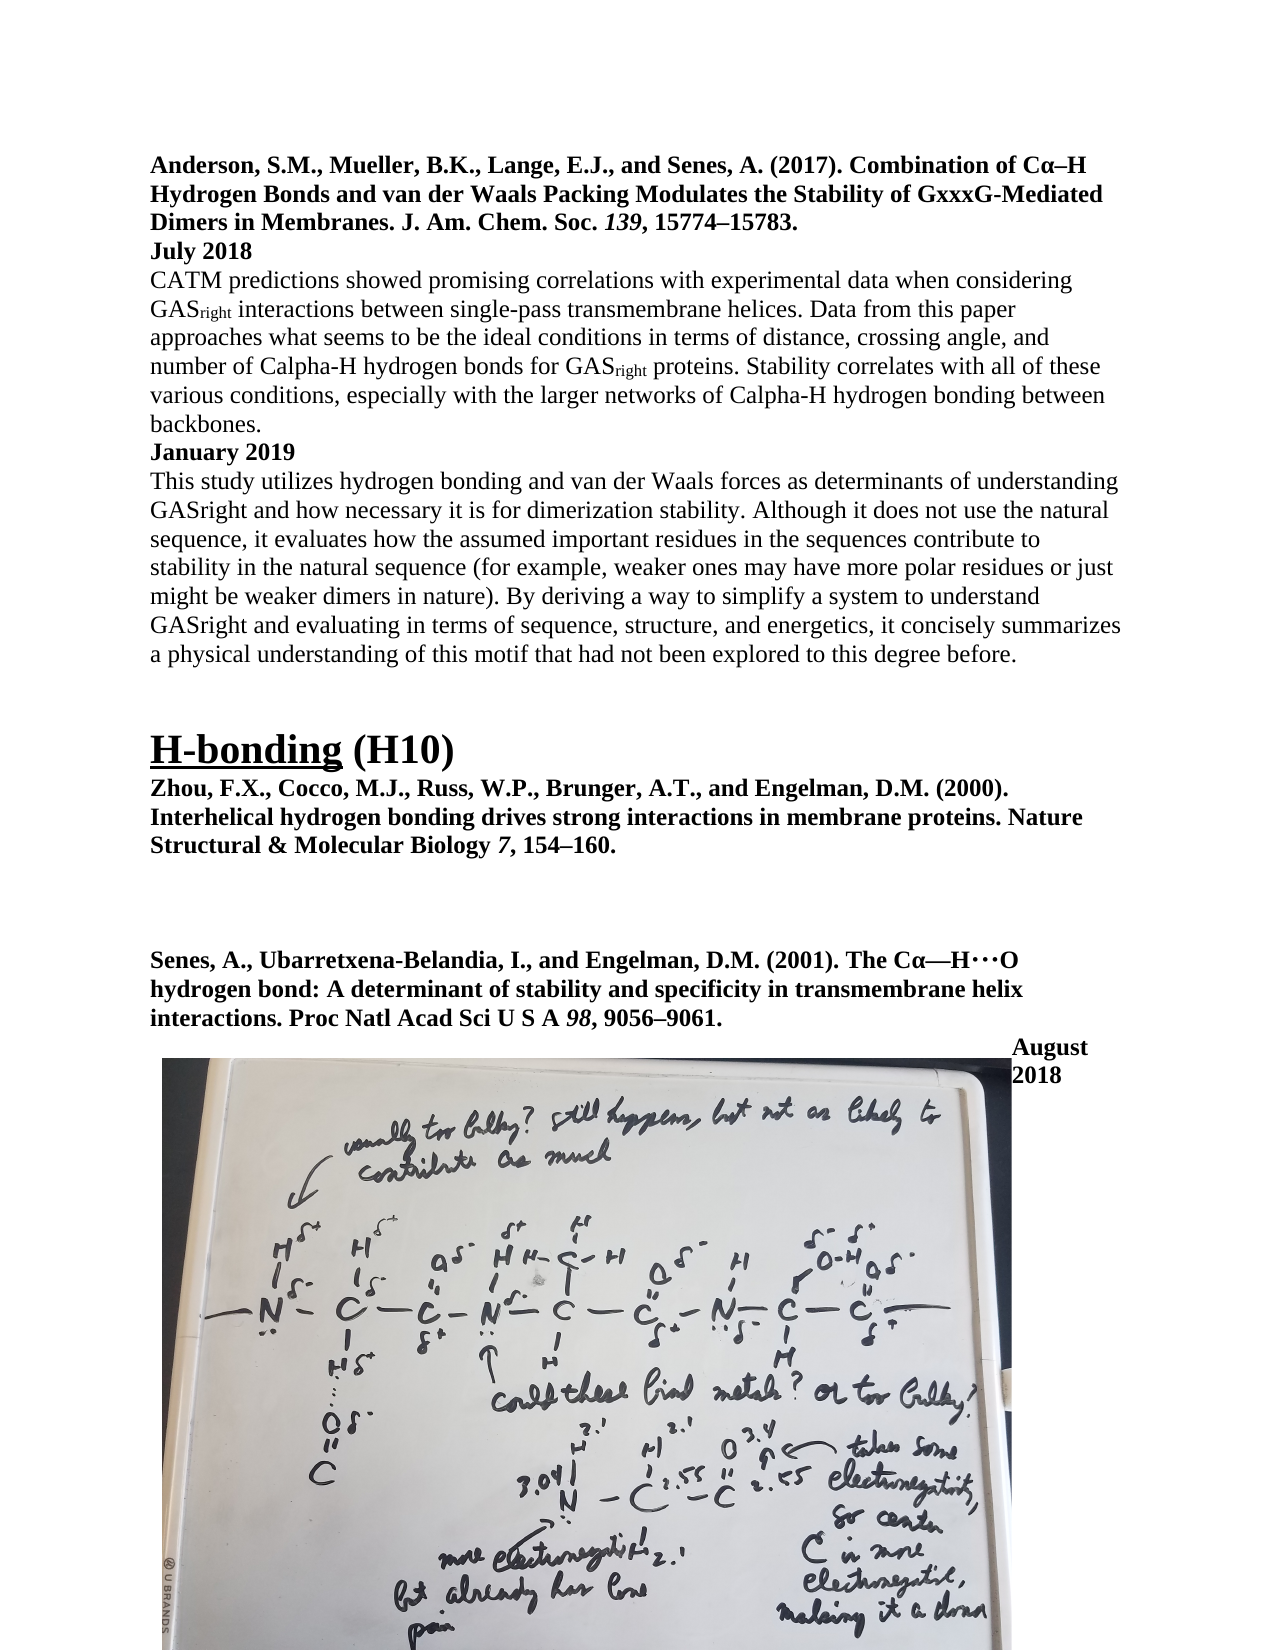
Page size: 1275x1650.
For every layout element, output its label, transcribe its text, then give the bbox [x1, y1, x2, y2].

text Anderson, S.M., Mueller, B.K., Lange, E.J., and Senes, A. (2017). Combination of Cα–H Hydrogen Bonds and van der Waals Packing Modulates the Stability of GxxxG-Mediated Dimers in Membranes. J. Am. Chem. Soc. 139, 15774–15783. [150, 150, 1125, 236]
text This study utilizes hydrogen bonding and van der Waals forces as determinants of understanding GASright and how necessary it is for dimerization stability. Although it does not use the natural sequence, it evaluates how the assumed important residues in the sequences contribute to stability in the natural sequence (for example, weaker ones may have more polar residues or just might be weaker dimers in nature). By deriving a way to simplify a system to understand GASright and evaluating in terms of sequence, structure, and energetics, it concisely summarizes a physical understanding of this motif that had not been explored to this degree before. [150, 466, 1125, 667]
text H-bonding (H10) [150, 725, 1125, 773]
text August 2018 [150, 1032, 1125, 1089]
text January 2019 [150, 437, 1125, 466]
text CATM predictions showed promising correlations with experimental data when considering GASright interactions between single-pass transmembrane helices. Data from this paper approaches what seems to be the ideal conditions in terms of distance, crossing angle, and number of Calpha-H hydrogen bonds for GASright proteins. Stability correlates with all of these various conditions, especially with the larger networks of Calpha-H hydrogen bonding between backbones. [150, 265, 1125, 437]
text Senes, A., Ubarretxena-Belandia, I., and Engelman, D.M. (2001). The Cα—H⋅⋅⋅O hydrogen bond: A determinant of stability and specificity in transmembrane helix interactions. Proc Natl Acad Sci U S A 98, 9056–9061. [150, 945, 1125, 1032]
text Zhou, F.X., Cocco, M.J., Russ, W.P., Brunger, A.T., and Engelman, D.M. (2000). Interhelical hydrogen bonding drives strong interactions in membrane proteins. Nature Structural & Molecular Biology 7, 154–160. [150, 773, 1125, 859]
text July 2018 [150, 236, 1125, 265]
